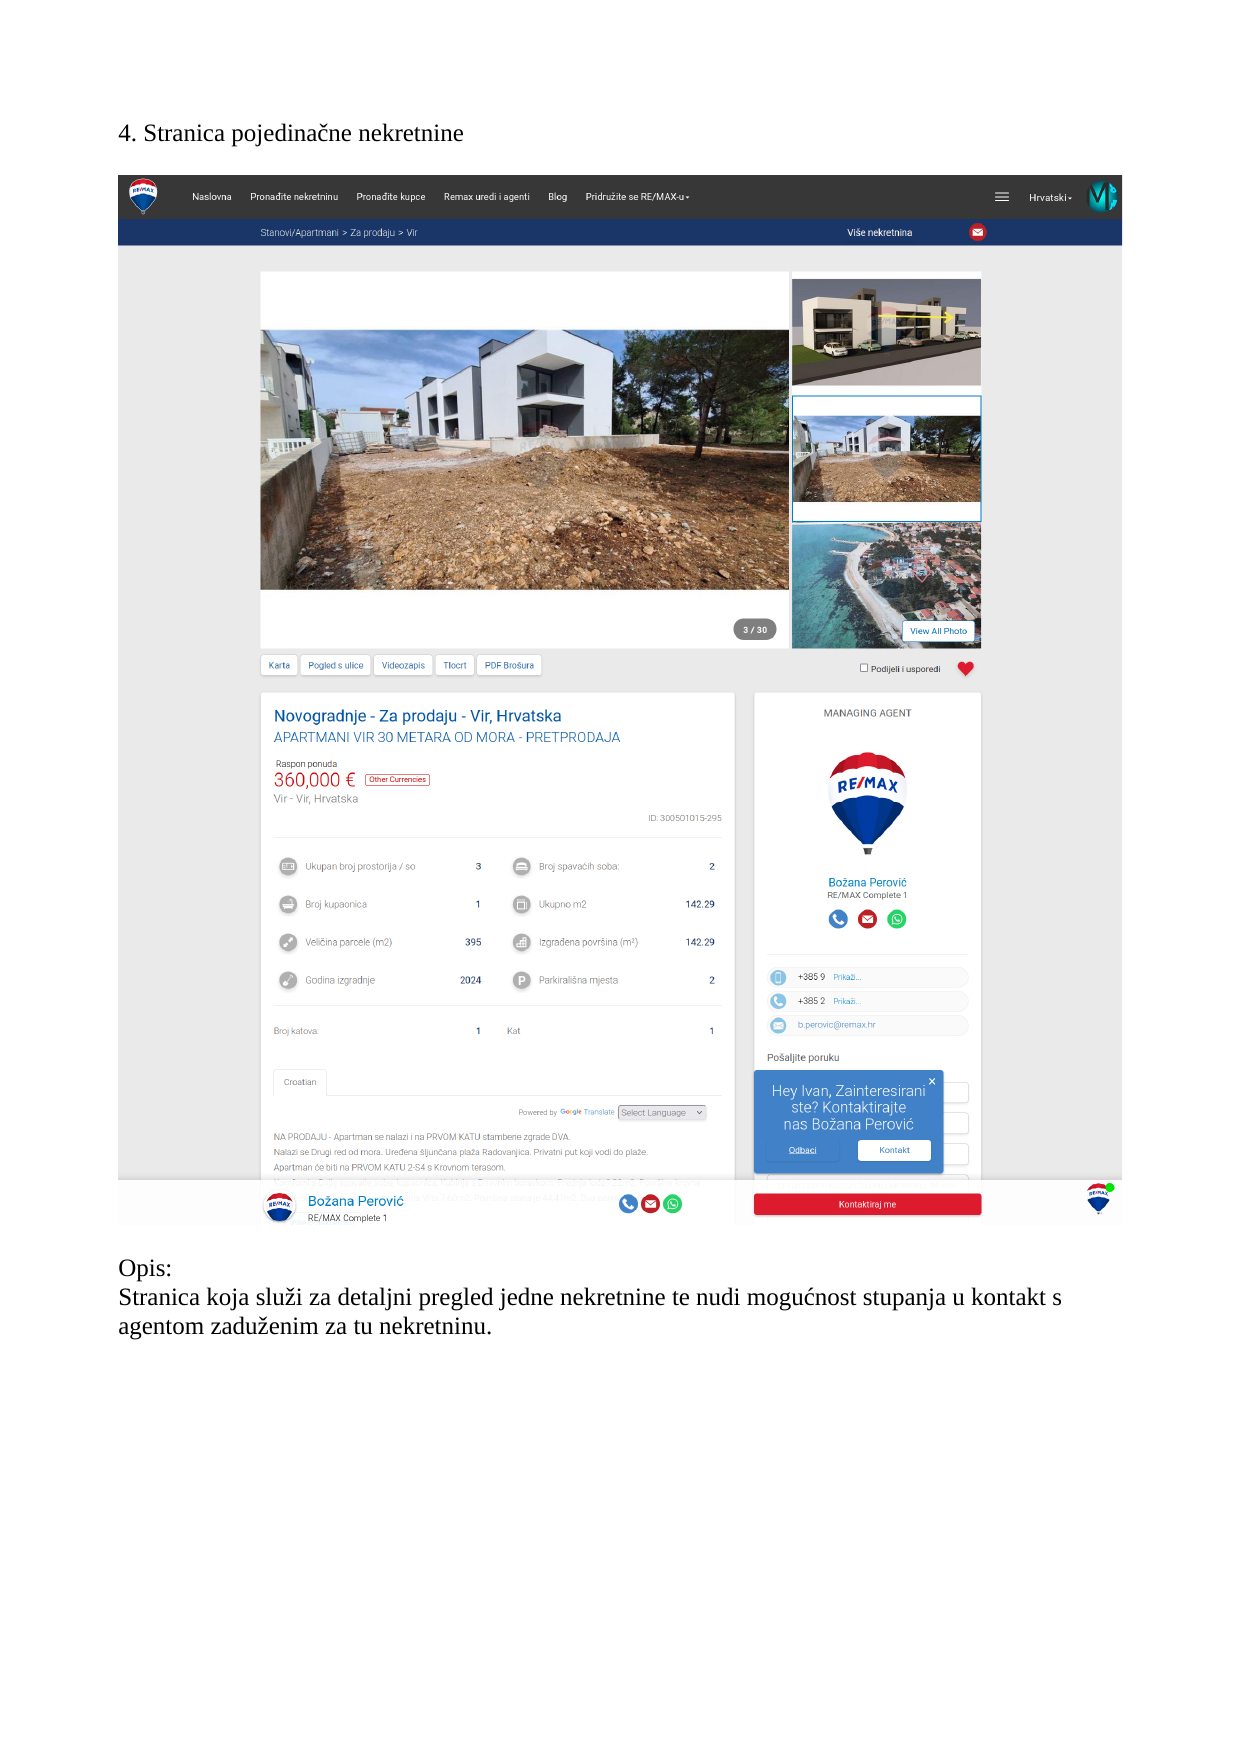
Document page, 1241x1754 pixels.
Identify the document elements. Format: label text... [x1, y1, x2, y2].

text 4. Stranica pojedinačne nekretnine [118, 118, 1122, 147]
text Stranica koja služi za detaljni pregled jedne nekretnine te nudi mogućnost stupanja u kontakt s agentom zaduženim za tu nekretninu. [118, 1282, 1122, 1340]
text Opis: [118, 1225, 1122, 1282]
picture [118, 175, 1123, 1225]
